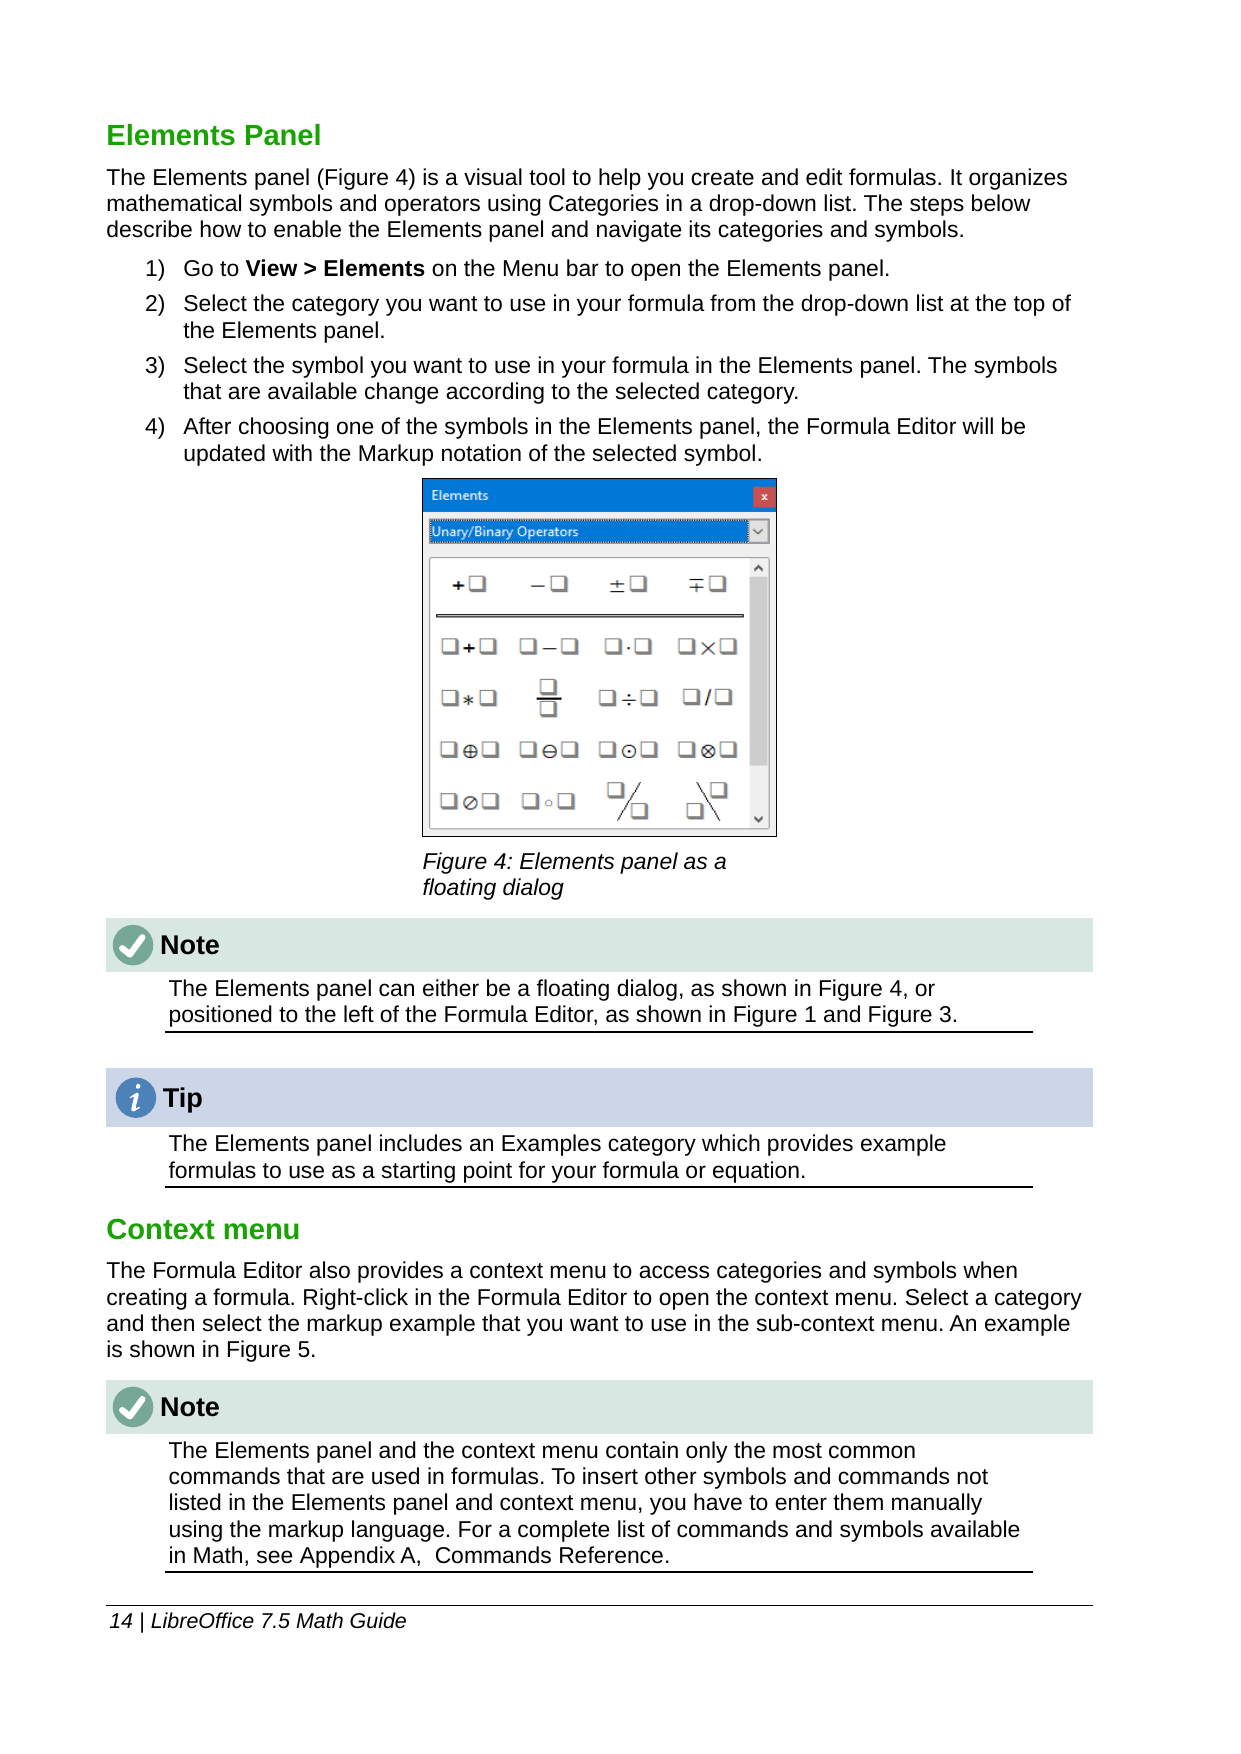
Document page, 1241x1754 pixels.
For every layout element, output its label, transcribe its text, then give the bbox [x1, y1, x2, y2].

picture [423, 479, 776, 836]
subtitle Tip [106, 1068, 1093, 1127]
subtitle Elements Panel [106, 118, 1093, 152]
subtitle Context menu [106, 1212, 1093, 1245]
subtitle Note [106, 918, 1093, 972]
text The Elements panel can either be a floating dialog, as shown in Figure 4, or positioned to the left of the Formula Editor, as shown in Figure 1 and Figure 3. [165, 972, 1033, 1031]
text The Elements panel includes an Examples category which provides example formulas to use as a starting point for your formula or equation. [165, 1127, 1033, 1186]
list Go to View > Elements on the Menu bar to open the Elements panel. [165, 255, 1093, 281]
text The Elements panel and the context menu contain only the most common commands that are used in formulas. To insert other symbols and commands not listed in the Elements panel and context menu, you have to enter them manually using the markup language. For a complete list of commands and symbols available in Math, see Appendix A, Commands Reference. [165, 1434, 1033, 1571]
list Select the symbol you want to use in your formula in the Elements panel. The symbols that are available change according to the selected category. [165, 352, 1093, 404]
list Select the category you want to use in your formula from the drop-down list at the top of the Elements panel. [165, 290, 1093, 343]
subtitle Note [106, 1380, 1093, 1434]
text The Elements panel (Figure 4) is a visual tool to help you create and edit formulas. It organizes mathematical symbols and operators using Categories in a drop-down list. The steps below describe how to enable the Elements panel and navigate its categories and symbols. [106, 163, 1093, 242]
text Figure 4: Elements panel as a floating dialog [422, 848, 777, 901]
list After choosing one of the symbols in the Elements panel, the Formula Editor will be updated with the Markup notation of the selected symbol. [165, 413, 1093, 466]
text The Formula Editor also provides a context menu to access categories and symbols when creating a formula. Right-click in the Formula Editor to open the context menu. Select a category and then select the markup example that you want to use in the sub-context menu. An example is shown in Figure 5. [106, 1257, 1093, 1362]
